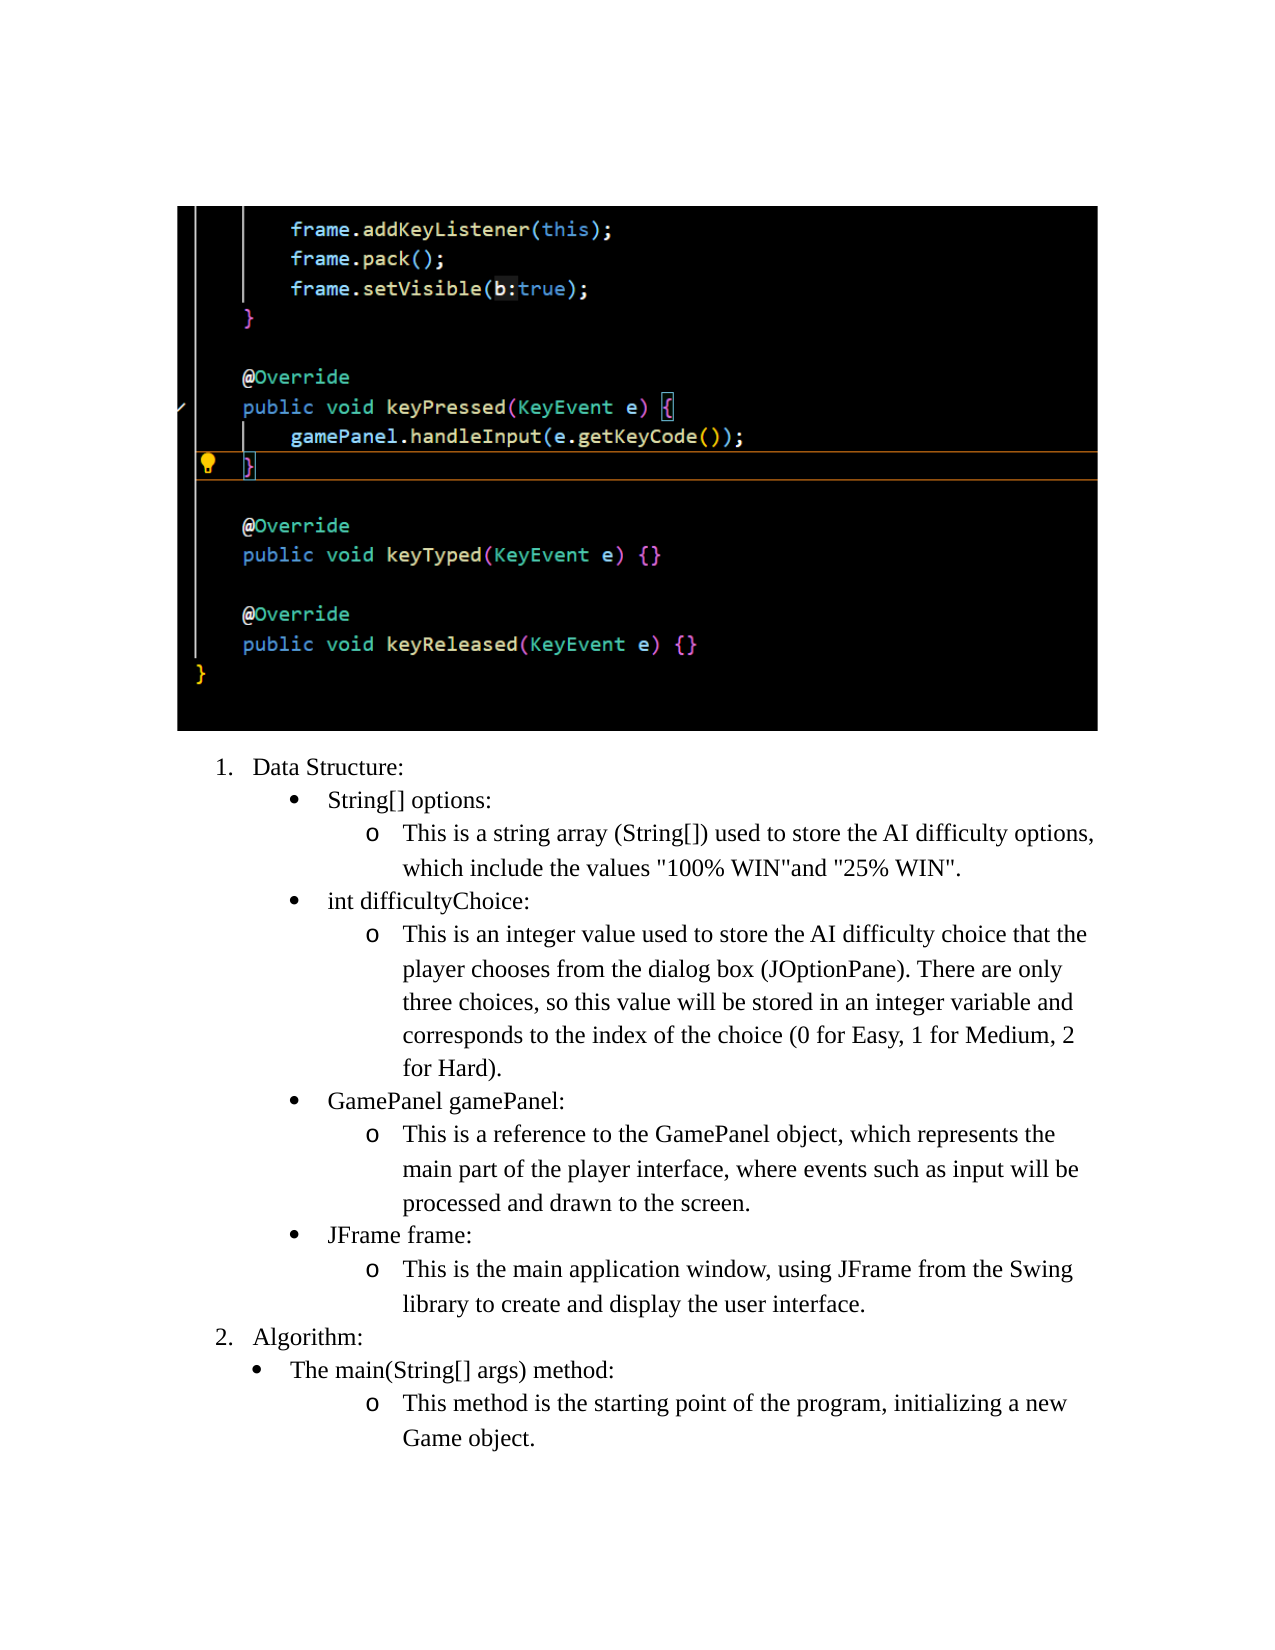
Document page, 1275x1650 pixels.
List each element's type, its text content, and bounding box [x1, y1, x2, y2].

list String[] options: [290, 785, 1098, 814]
list JFrame frame: [290, 1221, 1098, 1249]
list This is a reference to the GamePanel object, which represents the main part of the player interface, where events such as input will be processed and drawn to the screen. [365, 1119, 1098, 1216]
list This is the main application window, using JFrame from the Swing library to create and display the user interface. [365, 1254, 1098, 1317]
list This is a string array (String[]) used to store the AI ​​difficulty options, which include the values ​​"100% WIN"and "25% WIN". [365, 818, 1098, 882]
list Data Structure: [215, 752, 1098, 781]
list The main(String[] args) method: [252, 1355, 1098, 1383]
list This is an integer value used to store the AI ​​difficulty choice that the player chooses from the dialog box (JOptionPane). There are only three choices, so this value will be stored in an integer variable and corresponds to the index of the choice (0 for Easy, 1 for Medium, 2 for Hard). [365, 919, 1098, 1082]
list GamePanel gamePanel: [290, 1086, 1098, 1115]
list This method is the starting point of the program, initializing a new Game object. [365, 1388, 1098, 1452]
list Algorithm: [215, 1322, 1098, 1351]
list int difficultyChoice: [290, 886, 1098, 915]
